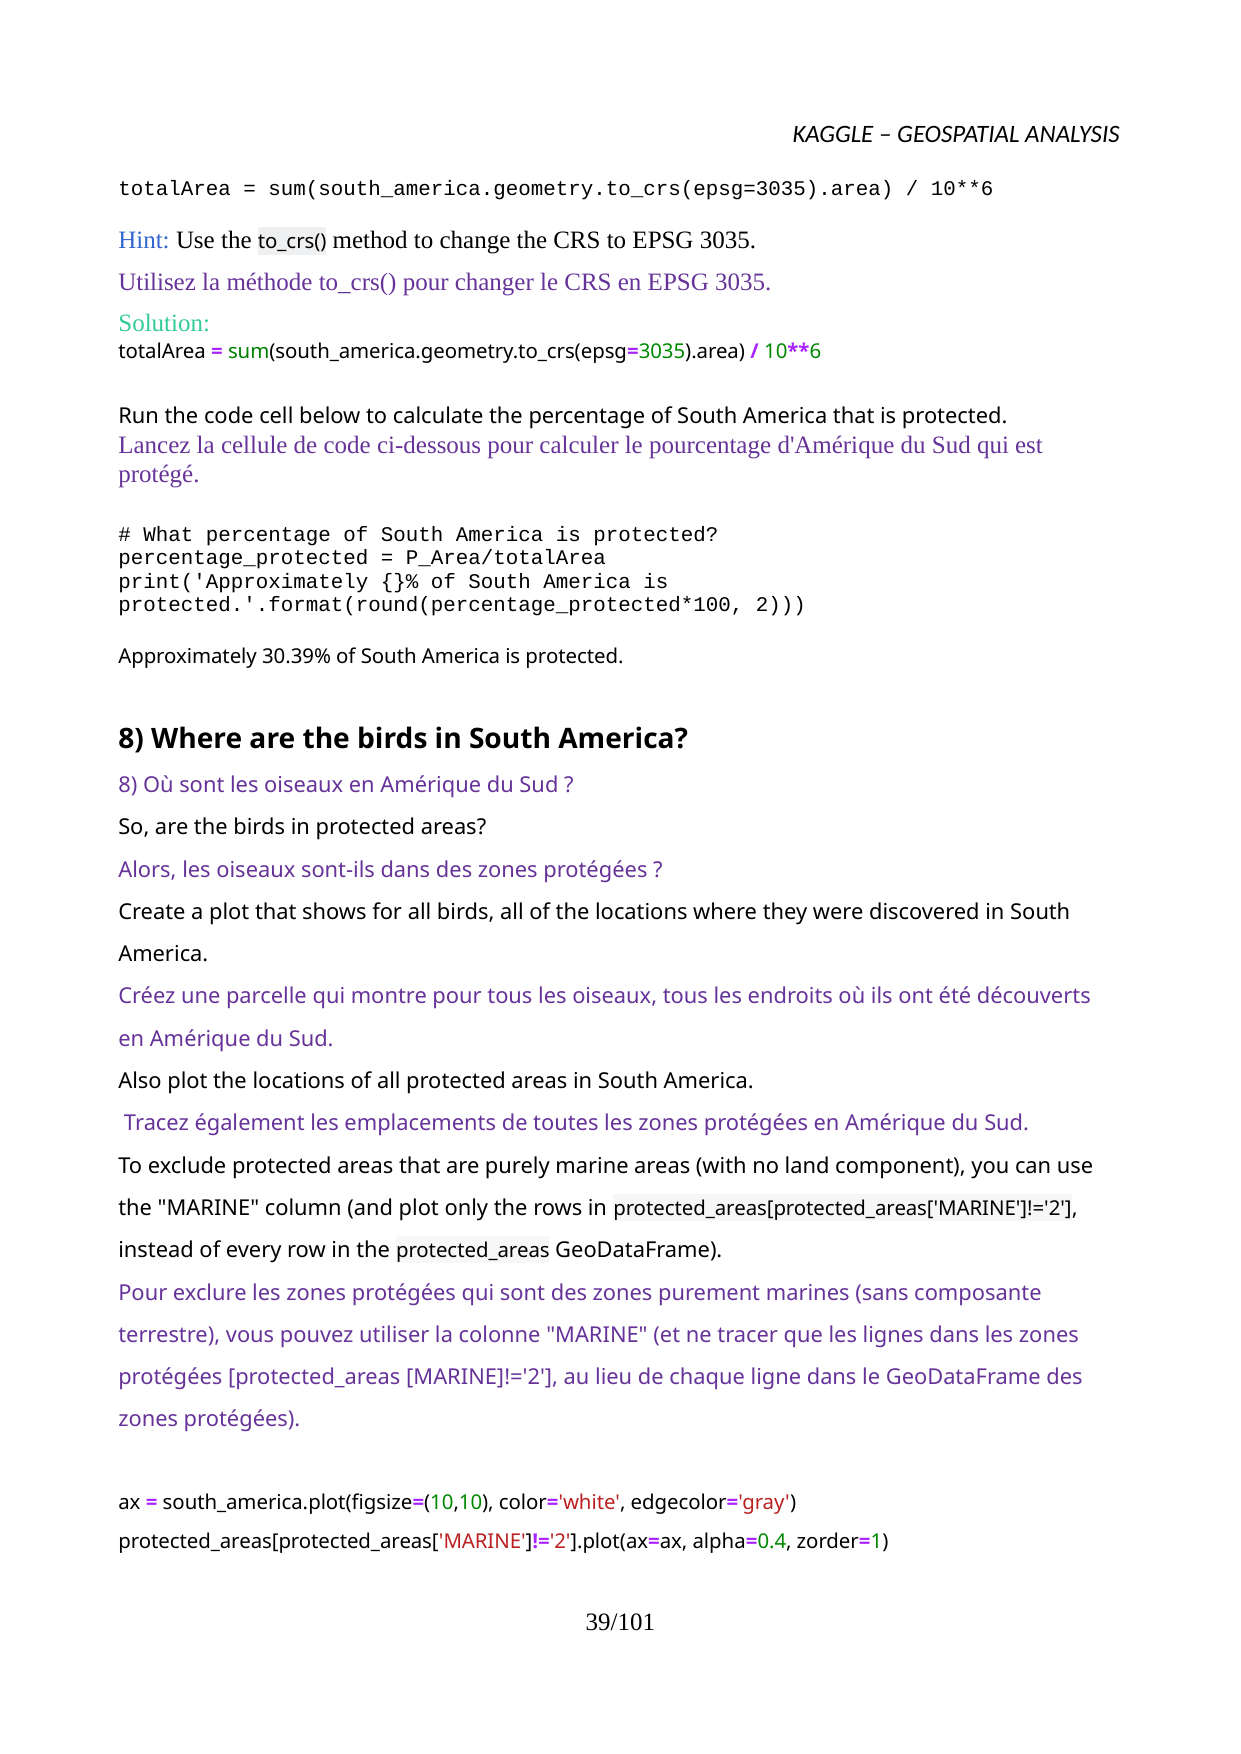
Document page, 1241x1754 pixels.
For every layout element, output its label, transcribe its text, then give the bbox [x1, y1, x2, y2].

text So, are the birds in protected areas? [118, 811, 1122, 841]
text Pour exclure les zones protégées qui sont des zones purement marines (sans composante terrestre), vous pouvez utiliser la colonne "MARINE" (et ne tracer que les lignes dans les zones protégées [protected_areas [MARINE]!='2'], au lieu de chaque ligne dans le GeoDataFrame des zones protégées). [118, 1276, 1122, 1433]
text protected_areas[protected_areas['MARINE']!='2'].plot(ax=ax, alpha=0.4, zorder=1) [118, 1527, 1122, 1555]
text # What percentage of South America is protected? [118, 523, 1122, 547]
subtitle 8) Where are the birds in South America? [118, 718, 1122, 756]
text Also plot the locations of all protected areas in South America. [118, 1065, 1122, 1095]
text Approximately 30.39% of South America is protected. [118, 642, 1122, 669]
text print('Approximately {}% of South America is protected.'.format(round(percentage_protected*100, 2))) [118, 571, 1122, 618]
text Solution: [118, 308, 1122, 337]
text Create a plot that shows for all birds, all of the locations where they were discovered in South America. [118, 896, 1122, 968]
text Créez une parcelle qui montre pour tous les oiseaux, tous les endroits où ils ont été découverts en Amérique du Sud. [118, 980, 1122, 1052]
text percentage_protected = P_Area/totalArea [118, 547, 1122, 571]
text 8) Où sont les oiseaux en Amérique du Sud ? [118, 769, 1122, 799]
text Alors, les oiseaux sont-ils dans des zones protégées ? [118, 853, 1122, 883]
text ax = south_america.plot(figsize=(10,10), color='white', edgecolor='gray') [118, 1488, 1122, 1516]
text Hint: Use the to_crs() method to change the CRS to EPSG 3035. [118, 225, 1122, 255]
text Run the code cell below to calculate the percentage of South America that is protected. [118, 400, 1122, 430]
text totalArea = sum(south_america.geometry.to_crs(epsg=3035).area) / 10**6 [118, 337, 1122, 365]
text totalArea = sum(south_america.geometry.to_crs(epsg=3035).area) / 10**6 [118, 178, 1122, 202]
text Lancez la cellule de code ci-dessous pour calculer le pourcentage d'Amérique du Sud qui est protégé. [118, 430, 1122, 487]
text Tracez également les emplacements de toutes les zones protégées en Amérique du Sud. [118, 1107, 1122, 1137]
text To exclude protected areas that are purely marine areas (with no land component), you can use the "MARINE" column (and plot only the rows in protected_areas[protected_areas['MARINE']!='2'], instead of every row in the protected_areas GeoDataFrame). [118, 1149, 1122, 1264]
text Utilisez la méthode to_crs() pour changer le CRS en EPSG 3035. [118, 267, 1122, 296]
